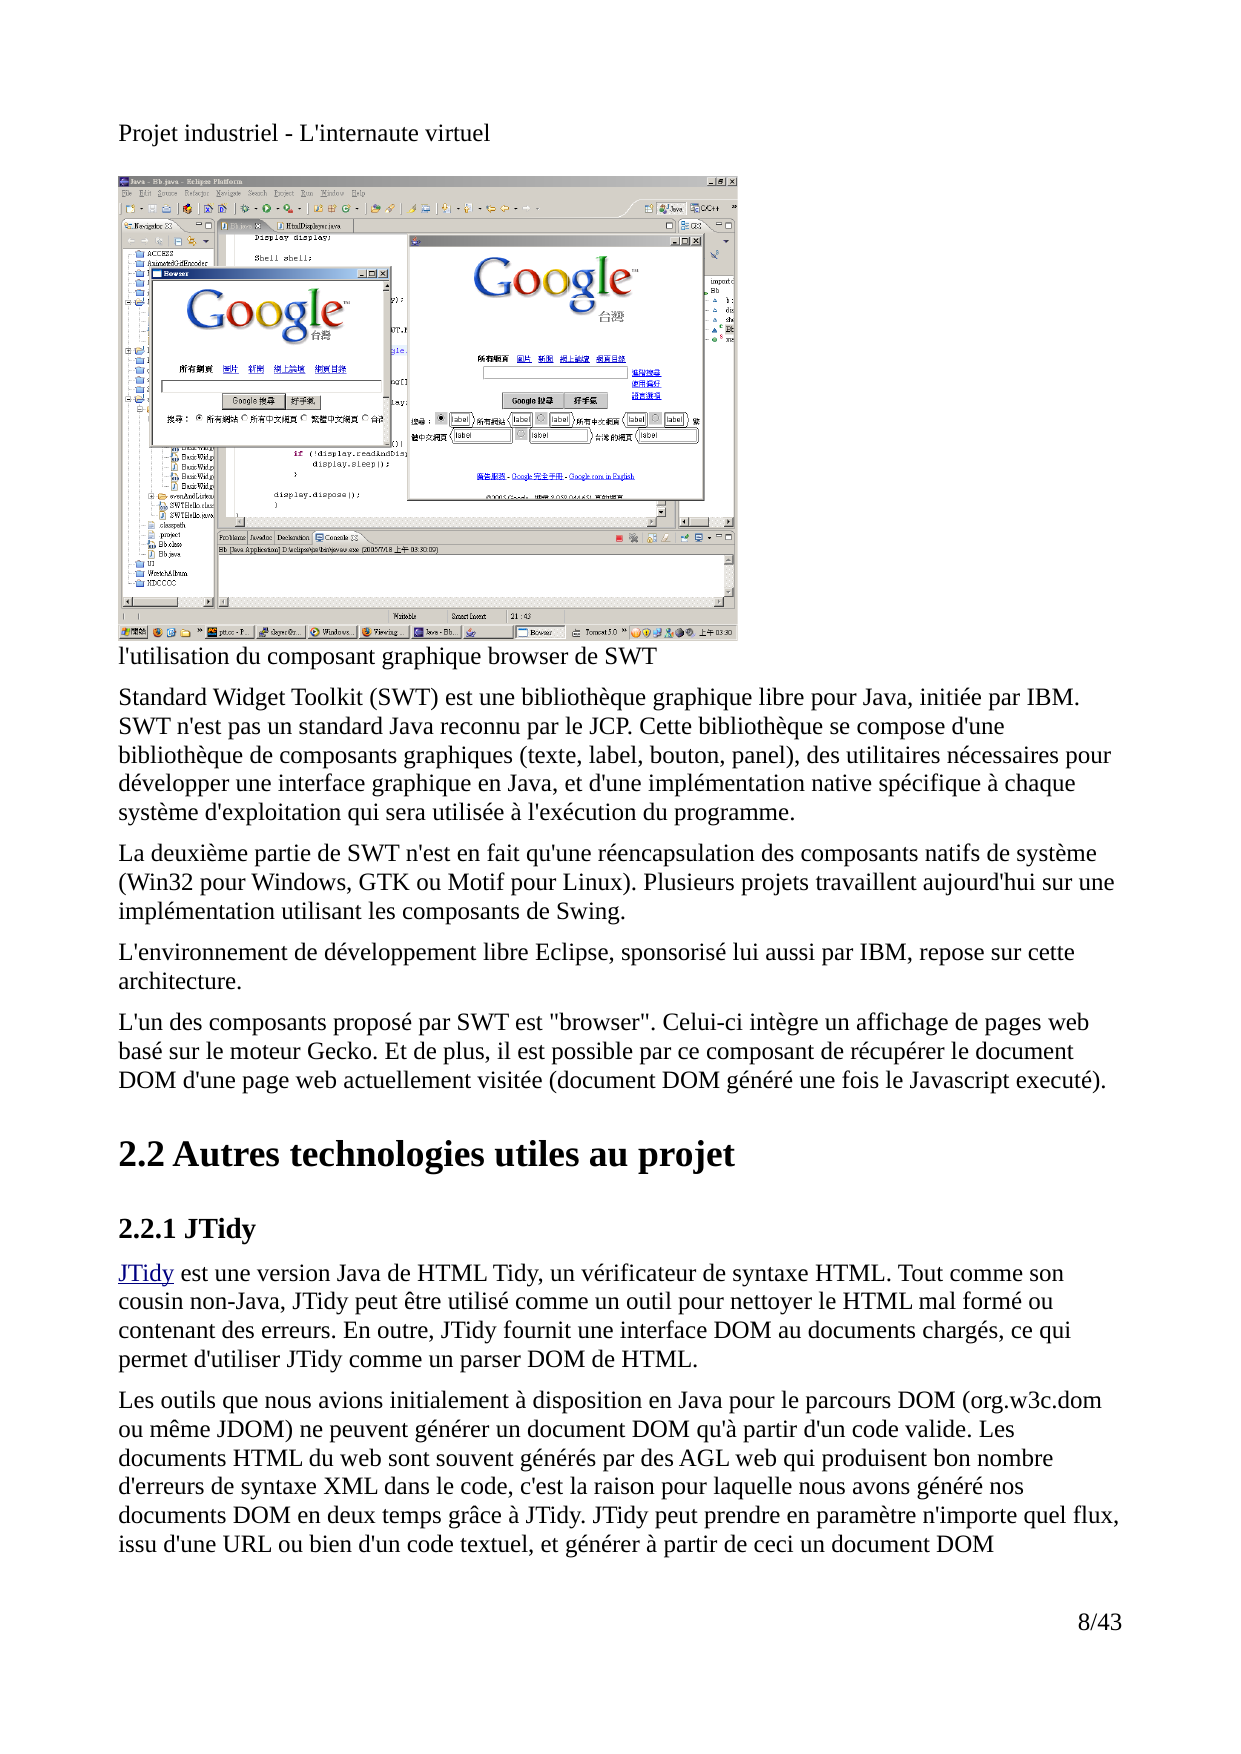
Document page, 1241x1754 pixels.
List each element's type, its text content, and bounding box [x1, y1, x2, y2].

text JTidy est une version Java de HTML Tidy, un vérificateur de syntaxe HTML. Tout comme son cousin non-Java, JTidy peut être utilisé comme un outil pour nettoyer le HTML mal formé ou contenant des erreurs. En outre, JTidy fournit une interface DOM au documents chargés, ce qui permet d'utiliser JTidy comme un parser DOM de HTML. [118, 1258, 1122, 1373]
subtitle 2.2.1 JTidy [118, 1212, 1122, 1245]
picture [118, 176, 738, 641]
subtitle 2.2 Autres technologies utiles au projet [118, 1131, 1122, 1174]
text La deuxième partie de SWT n'est en fait qu'une réencapsulation des composants natifs de système (Win32 pour Windows, GTK ou Motif pour Linux). Plusieurs projets travaillent aujourd'hui sur une implémentation utilisant les composants de Swing. [118, 838, 1122, 925]
text Standard Widget Toolkit (SWT) est une bibliothèque graphique libre pour Java, initiée par IBM. SWT n'est pas un standard Java reconnu par le JCP. Cette bibliothèque se compose d'une bibliothèque de composants graphiques (texte, label, bouton, panel), des utilitaires nécessaires pour développer une interface graphique en Java, et d'une implémentation native spécifique à chaque système d'exploitation qui sera utilisée à l'exécution du programme. [118, 682, 1122, 826]
text L'un des composants proposé par SWT est "browser". Celui-ci intègre un affichage de pages web basé sur le moteur Gecko. Et de plus, il est possible par ce composant de récupérer le document DOM d'une page web actuellement visitée (document DOM généré une fois le Javascript executé). [118, 1007, 1122, 1093]
text Les outils que nous avions initialement à disposition en Java pour le parcours DOM (org.w3c.dom ou même JDOM) ne peuvent générer un document DOM qu'à partir d'un code valide. Les documents HTML du web sont souvent générés par des AGL web qui produisent bon nombre d'erreurs de syntaxe XML dans le code, c'est la raison pour laquelle nous avons généré nos documents DOM en deux temps grâce à JTidy. JTidy peut prendre en paramètre n'importe quel flux, issu d'une URL ou bien d'un code textuel, et générer à partir de ceci un document DOM [118, 1385, 1122, 1558]
text l'utilisation du composant graphique browser de SWT [118, 641, 1122, 670]
text L'environnement de développement libre Eclipse, sponsorisé lui aussi par IBM, repose sur cette architecture. [118, 937, 1122, 995]
